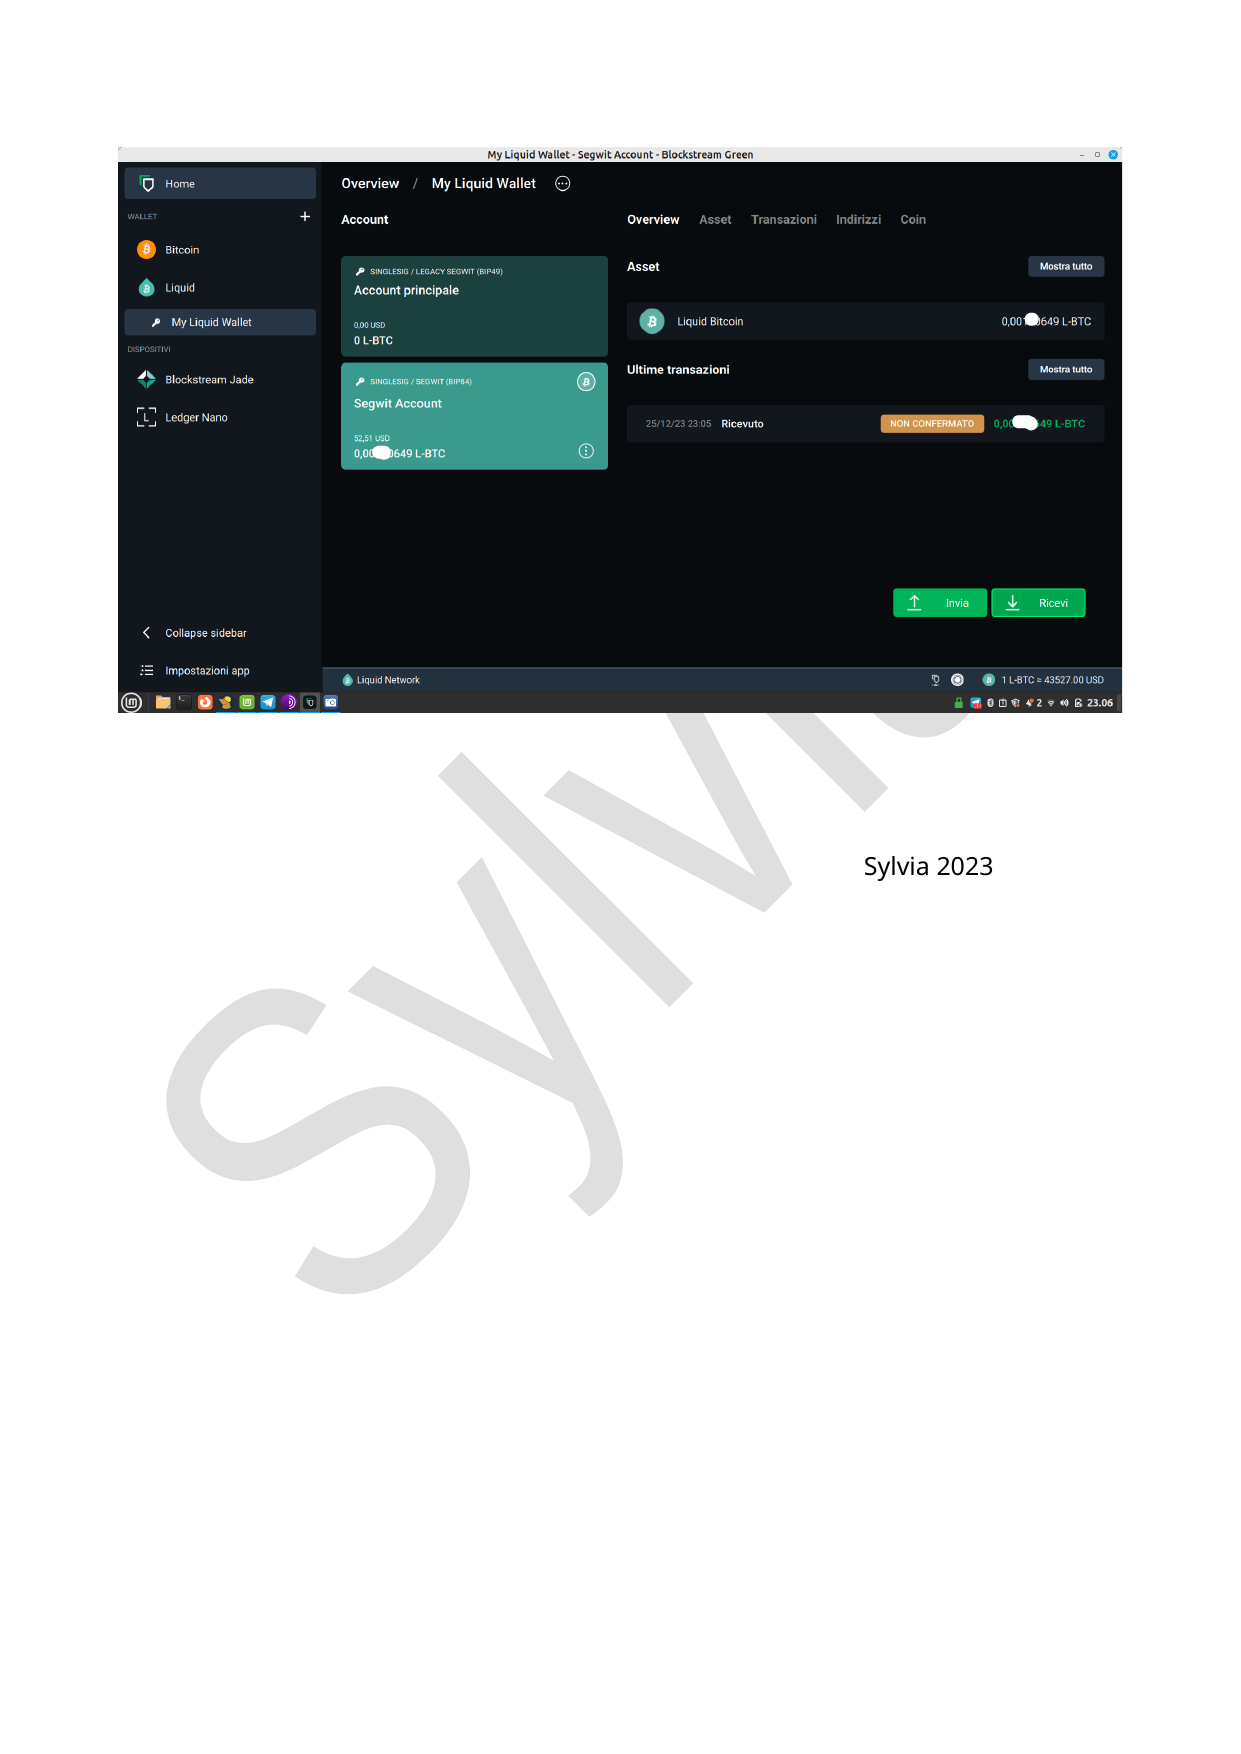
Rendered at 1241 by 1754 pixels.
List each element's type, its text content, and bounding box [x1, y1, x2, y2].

picture [118, 147, 1123, 713]
text Sylvia 2023 [775, 848, 1122, 883]
text [559, 848, 706, 883]
text [711, 848, 754, 874]
text [118, 848, 544, 883]
